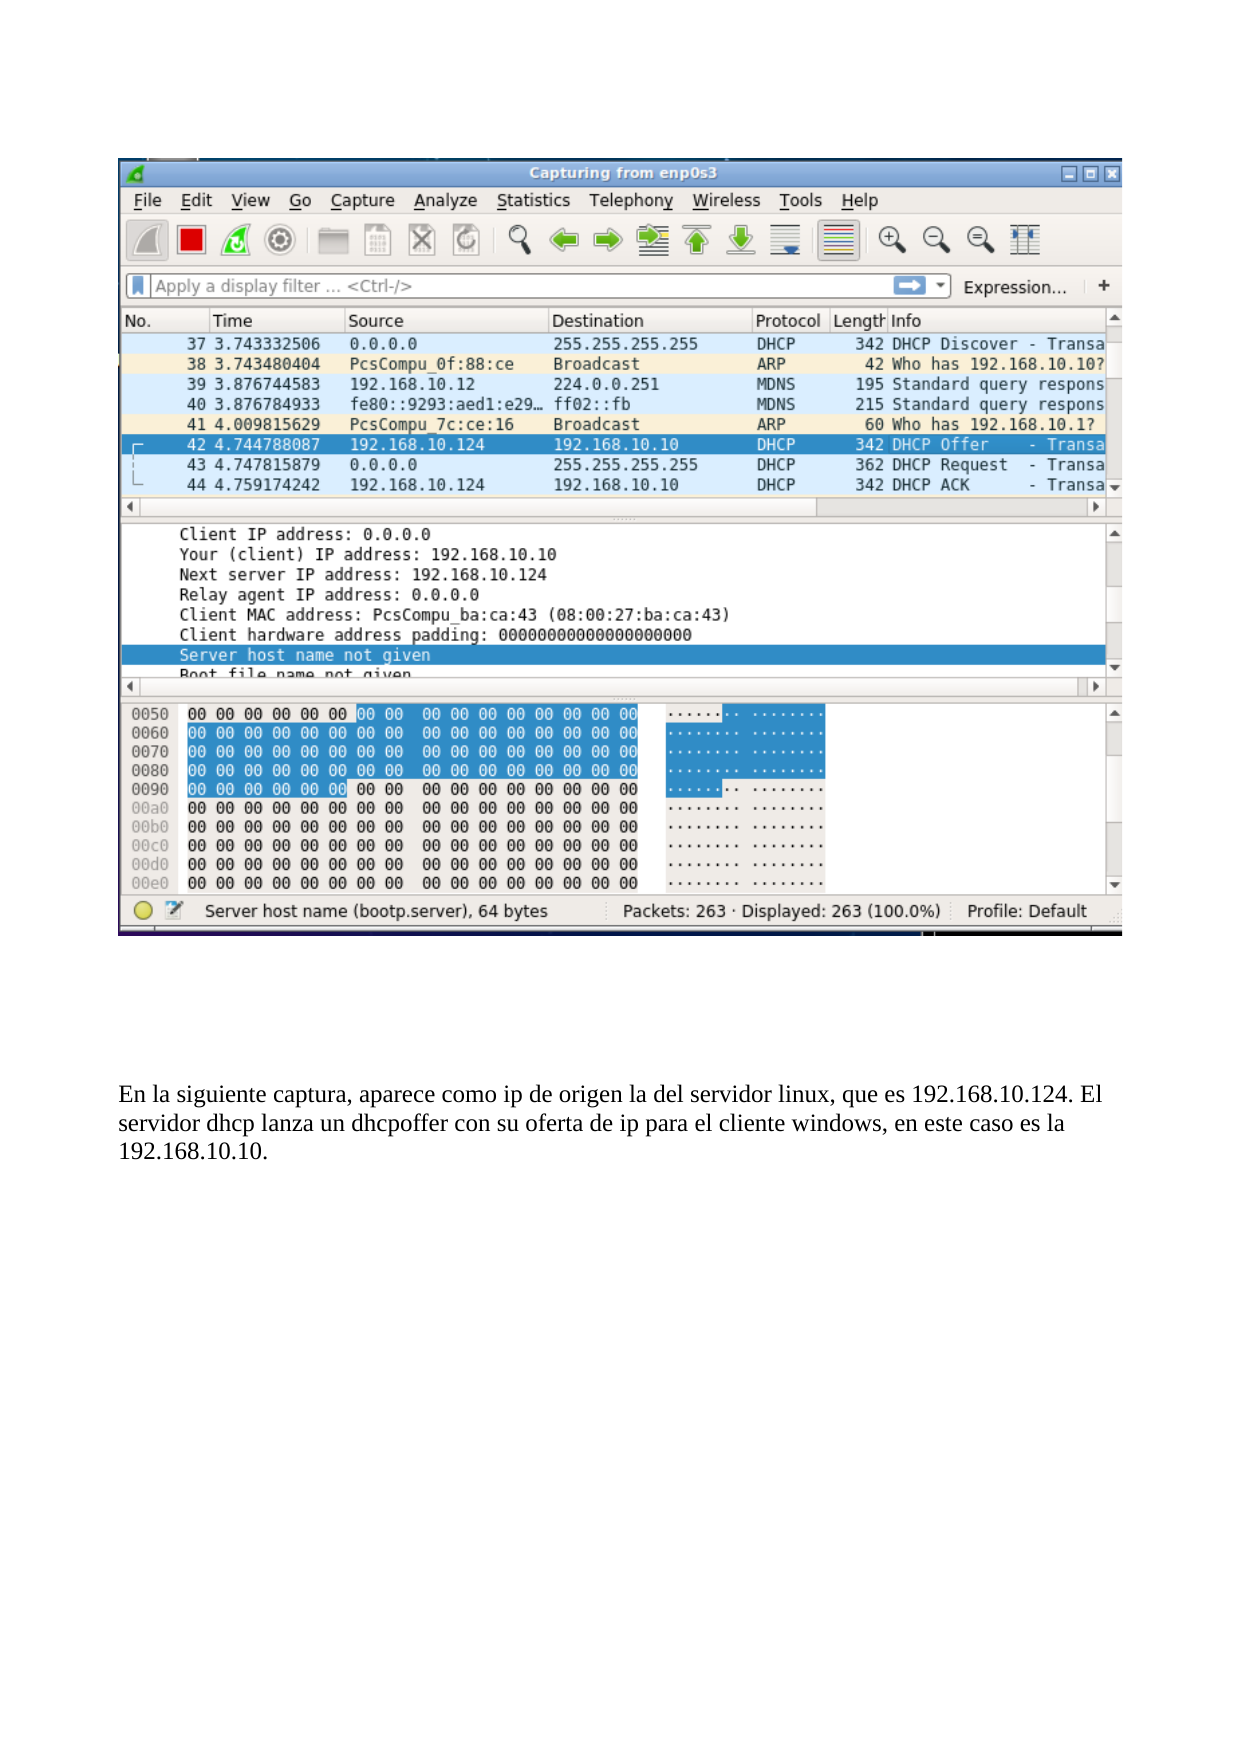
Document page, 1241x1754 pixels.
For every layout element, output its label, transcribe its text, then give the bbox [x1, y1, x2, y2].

picture [118, 158, 1123, 936]
text En la siguiente captura, aparece como ip de origen la del servidor linux, que es 192.168.10.124. El servidor dhcp lanza un dhcpoffer con su oferta de ip para el cliente windows, en este caso es la 192.168.10.10. [118, 1079, 1122, 1165]
